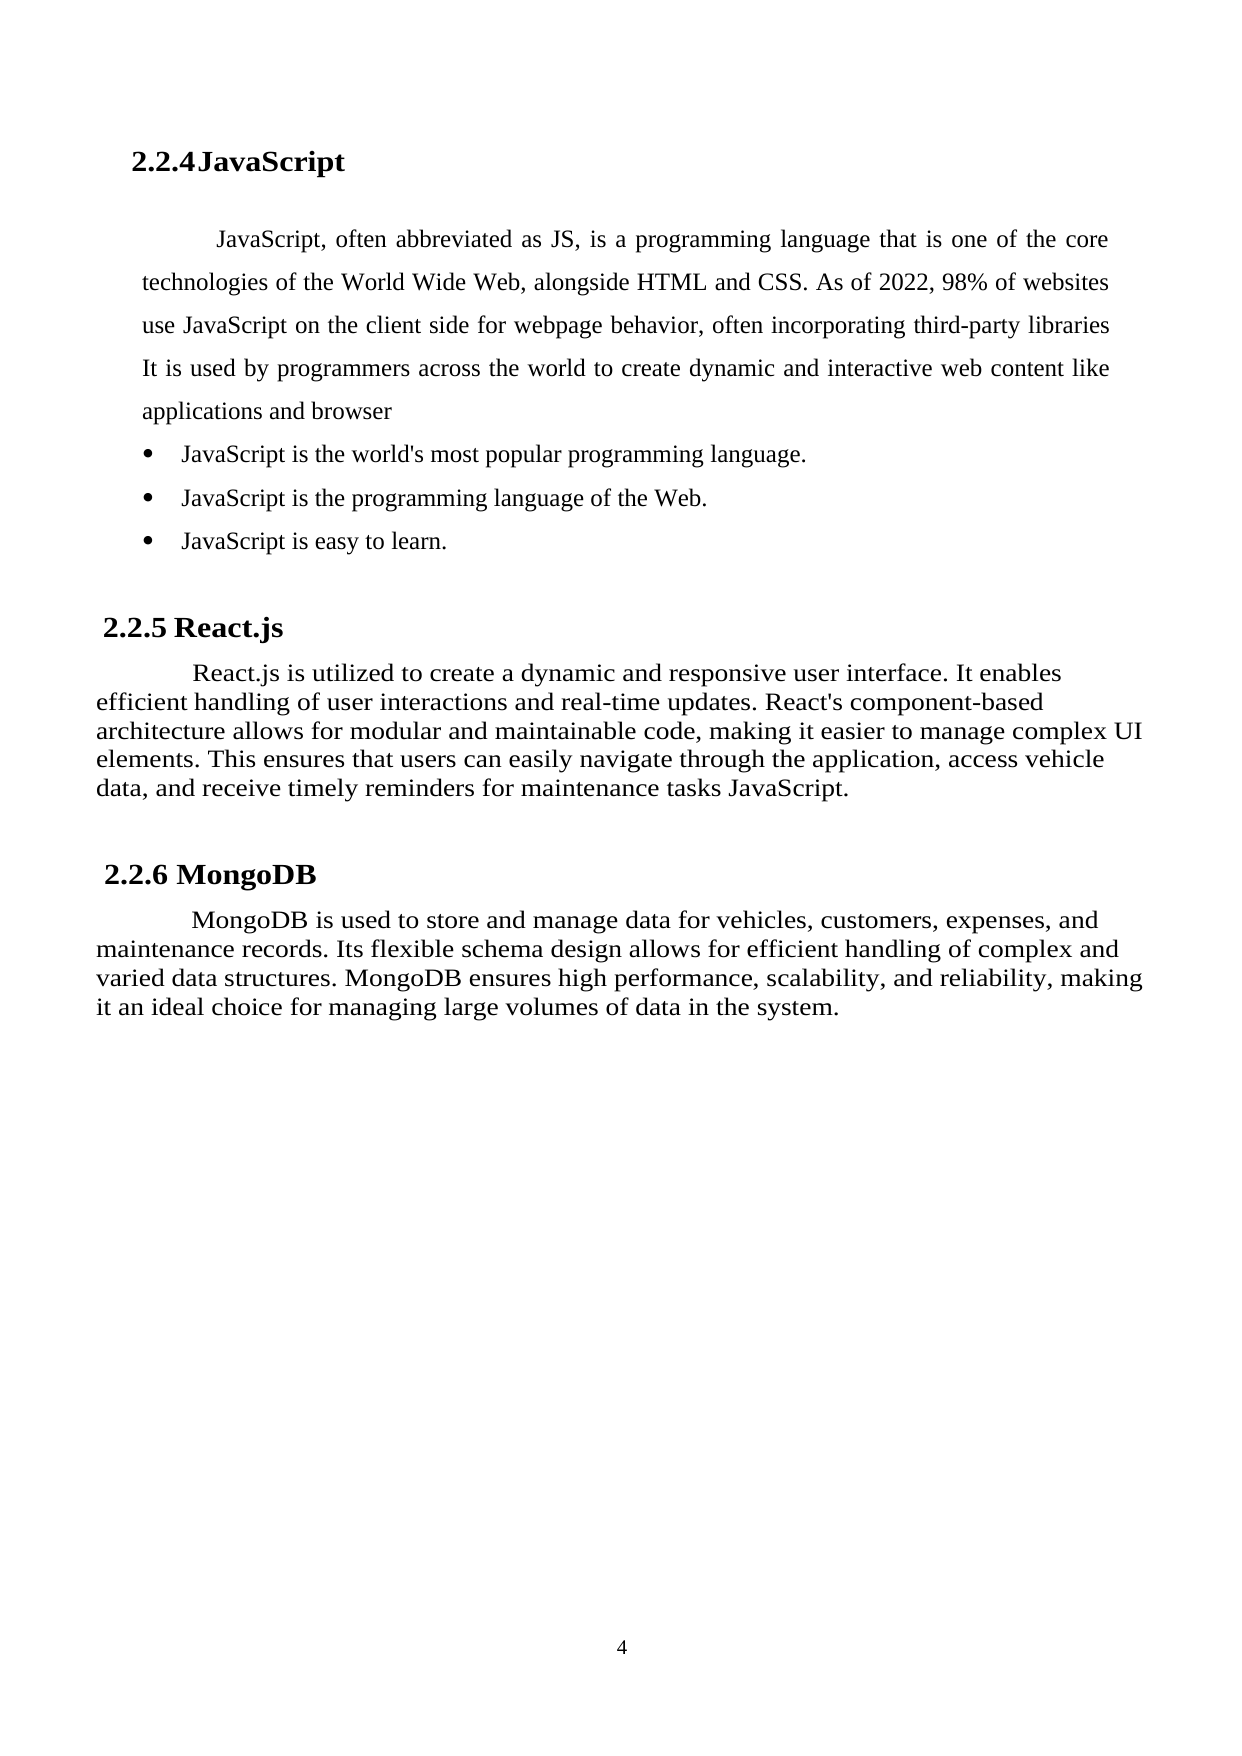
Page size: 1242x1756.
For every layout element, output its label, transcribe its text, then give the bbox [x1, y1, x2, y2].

list 2.2.5 React.js [96, 610, 1152, 644]
list 2.2.6 MongoDB [96, 857, 1152, 891]
list JavaScript is the world's most popular programming language. [144, 439, 1152, 468]
text JavaScript, often abbreviated as JS, is a programming language that is one of the core technologies of the World Wide Web, alongside HTML and CSS. As of 2022, 98% of websites use JavaScript on the client side for webpage behavior, often incorporating third-party libraries It is used by programmers across the world to create dynamic and interactive web content like applications and browser [142, 224, 1111, 425]
list JavaScript is the programming language of the Web. [144, 483, 1152, 512]
subtitle JavaScript [131, 144, 1152, 177]
list MongoDB is used to store and manage data for vehicles, customers, expenses, and maintenance records. Its flexible schema design allows for efficient handling of complex and varied data structures. MongoDB ensures high performance, scalability, and reliability, making it an ideal choice for managing large volumes of data in the system. [96, 905, 1152, 1020]
list JavaScript is easy to learn. [144, 526, 1152, 555]
list React.js is utilized to create a dynamic and responsive user interface. It enables efficient handling of user interactions and real-time updates. React's component-based architecture allows for modular and maintainable code, making it easier to manage complex UI elements. This ensures that users can easily navigate through the application, access vehicle data, and receive timely reminders for maintenance tasks JavaScript. [96, 658, 1152, 802]
